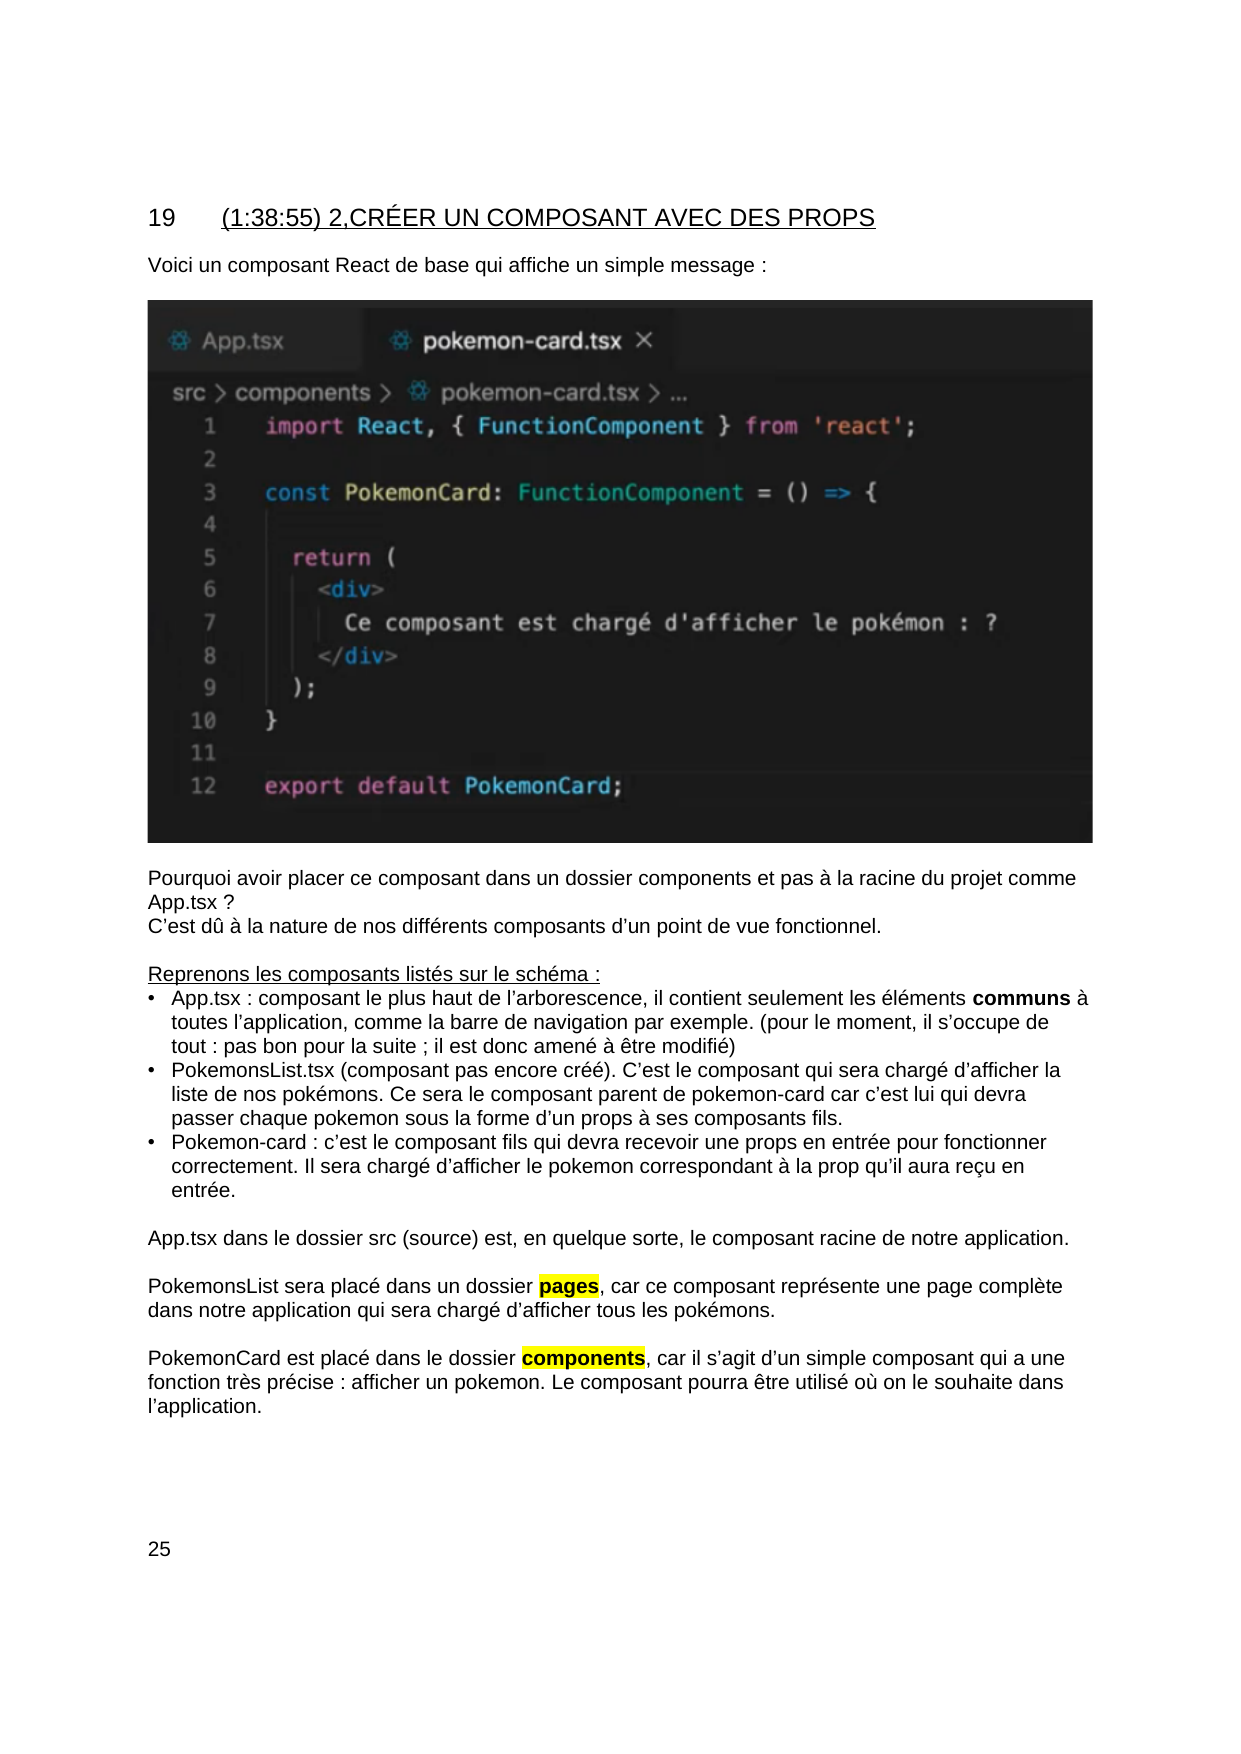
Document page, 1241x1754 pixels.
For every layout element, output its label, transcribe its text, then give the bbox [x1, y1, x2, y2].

list App.tsx : composant le plus haut de l’arborescence, il contient seulement les éléments communs à toutes l’application, comme la barre de navigation par exemple. (pour le moment, il s’occupe de tout : pas bon pour la suite ; il est donc amené à être modifié) [148, 986, 1093, 1058]
text App.tsx dans le dossier src (source) est, en quelque sorte, le composant racine de notre application. [148, 1226, 1093, 1250]
subtitle (1:38:55) 2,Créer un composant avec des props [148, 203, 1093, 232]
picture [147, 300, 1093, 843]
text Pourquoi avoir placer ce composant dans un dossier components et pas à la racine du projet comme App.tsx ? [148, 866, 1093, 914]
text Voici un composant React de base qui affiche un simple message : [148, 252, 1093, 276]
text Reprenons les composants listés sur le schéma : [148, 962, 1093, 986]
text PokemonCard est placé dans le dossier components, car il s’agit d’un simple composant qui a une fonction très précise : afficher un pokemon. Le composant pourra être utilisé où on le souhaite dans l’application. [148, 1346, 1093, 1417]
text C’est dû à la nature de nos différents composants d’un point de vue fonctionnel. [148, 914, 1093, 938]
list Pokemon-card : c’est le composant fils qui devra recevoir une props en entrée pour fonctionner correctement. Il sera chargé d’afficher le pokemon correspondant à la prop qu’il aura reçu en entrée. [148, 1130, 1093, 1202]
text PokemonsList sera placé dans un dossier pages, car ce composant représente une page complète dans notre application qui sera chargé d’afficher tous les pokémons. [148, 1274, 1093, 1322]
list PokemonsList.tsx (composant pas encore créé). C’est le composant qui sera chargé d’afficher la liste de nos pokémons. Ce sera le composant parent de pokemon-card car c’est lui qui devra passer chaque pokemon sous la forme d’un props à ses composants fils. [148, 1058, 1093, 1130]
